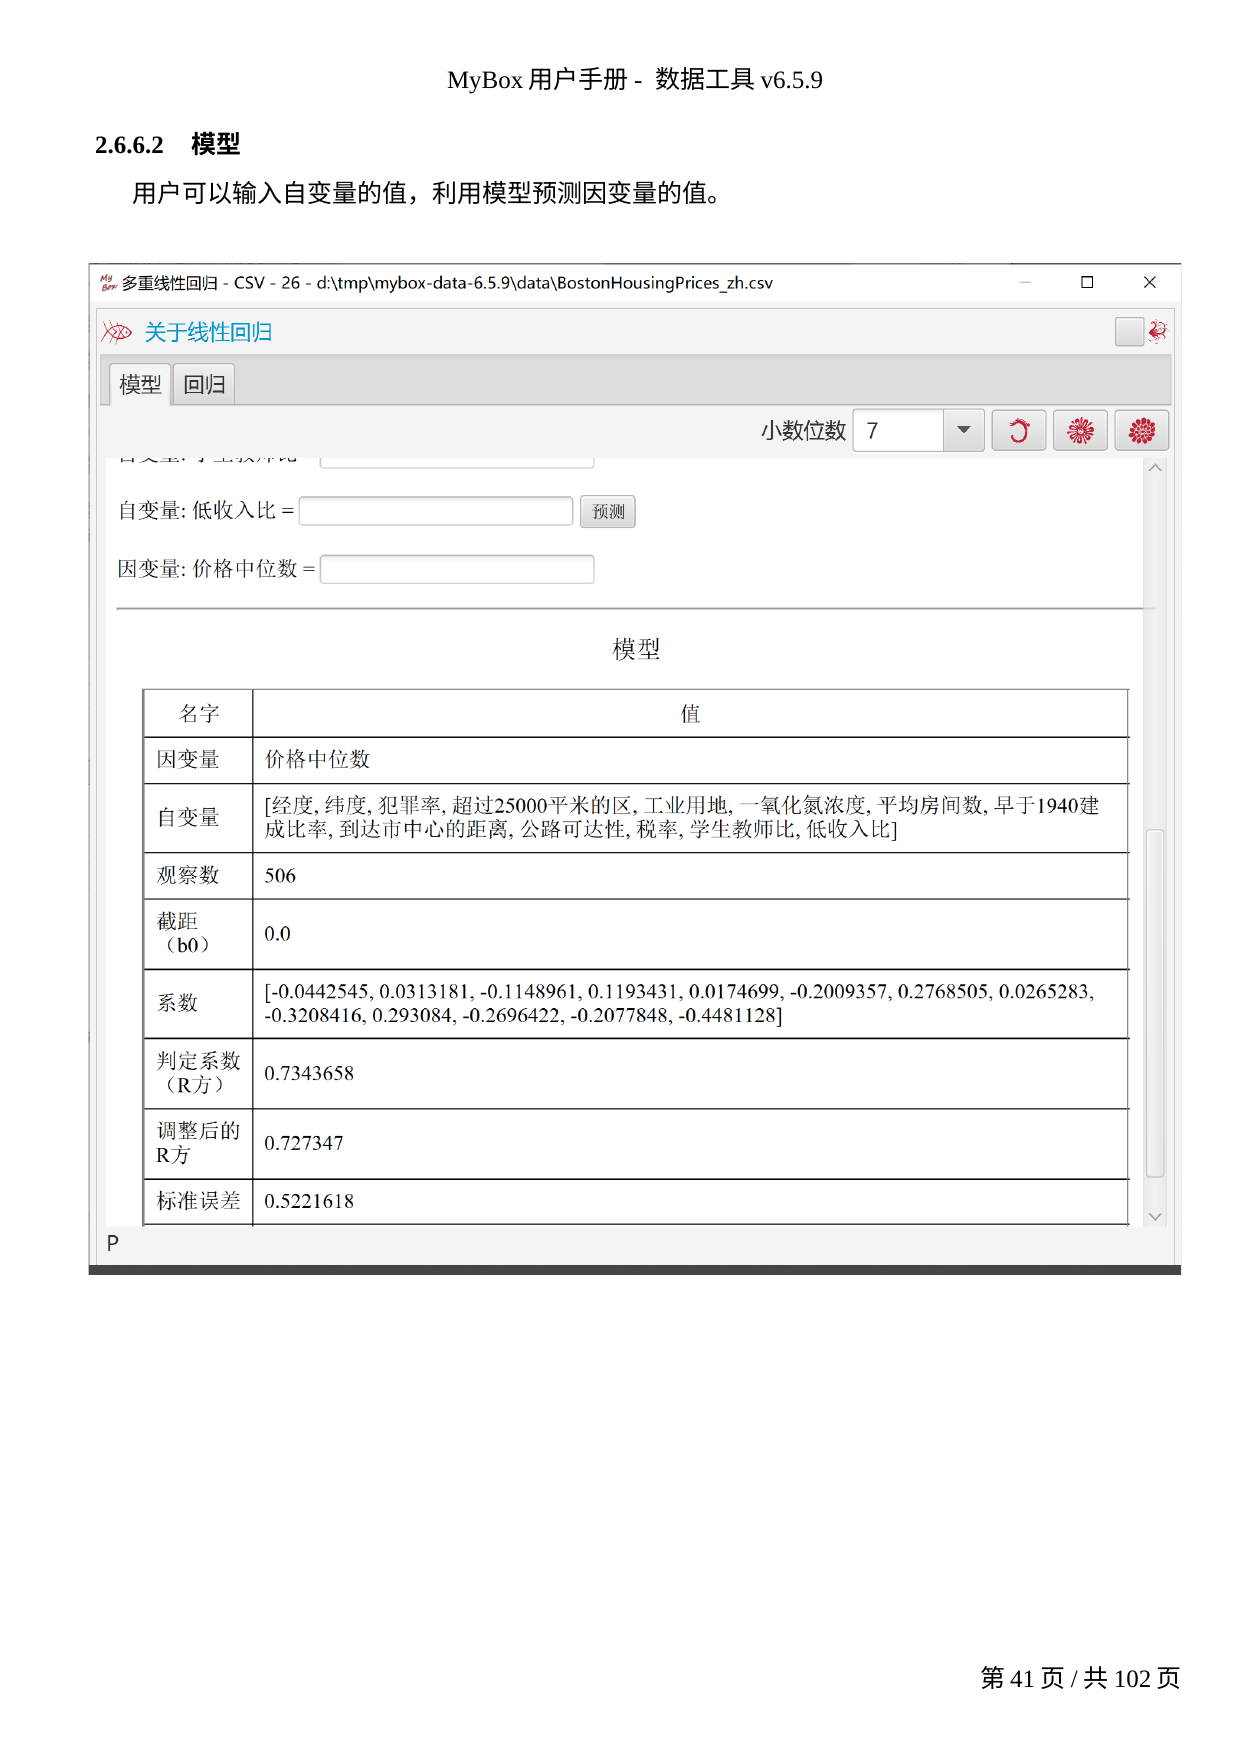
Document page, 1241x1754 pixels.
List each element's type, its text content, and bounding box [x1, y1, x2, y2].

subtitle 模型 [88, 125, 1181, 161]
picture [88, 263, 1182, 1275]
text 用户可以输入自变量的值，利用模型预测因变量的值。 [88, 173, 1181, 210]
